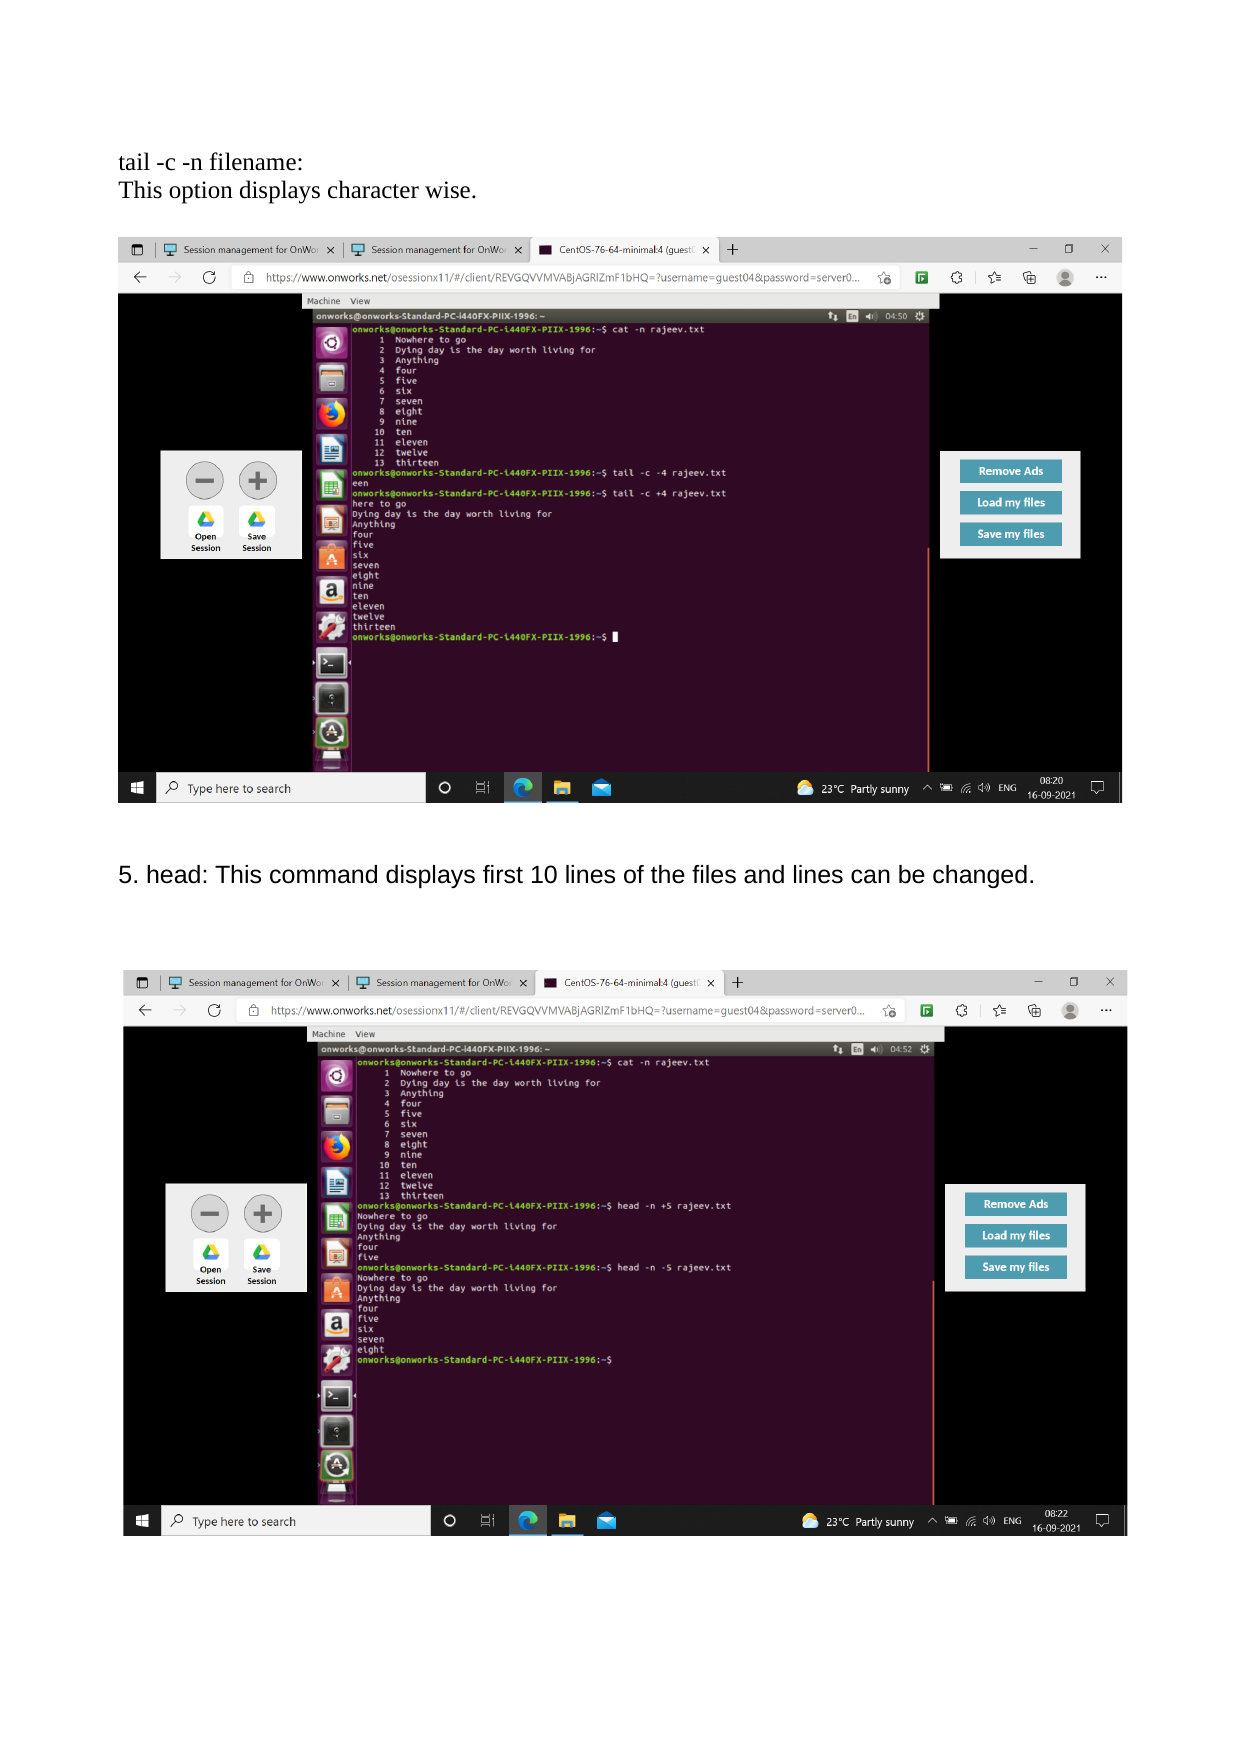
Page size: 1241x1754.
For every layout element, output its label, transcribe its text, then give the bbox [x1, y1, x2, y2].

picture [118, 237, 1123, 803]
text tail -c -n filename: [118, 147, 1122, 176]
text This option displays character wise. [118, 176, 1122, 204]
picture [123, 970, 1128, 1536]
text 5. head: This command displays first 10 lines of the files and lines can be changed. [118, 860, 1122, 889]
